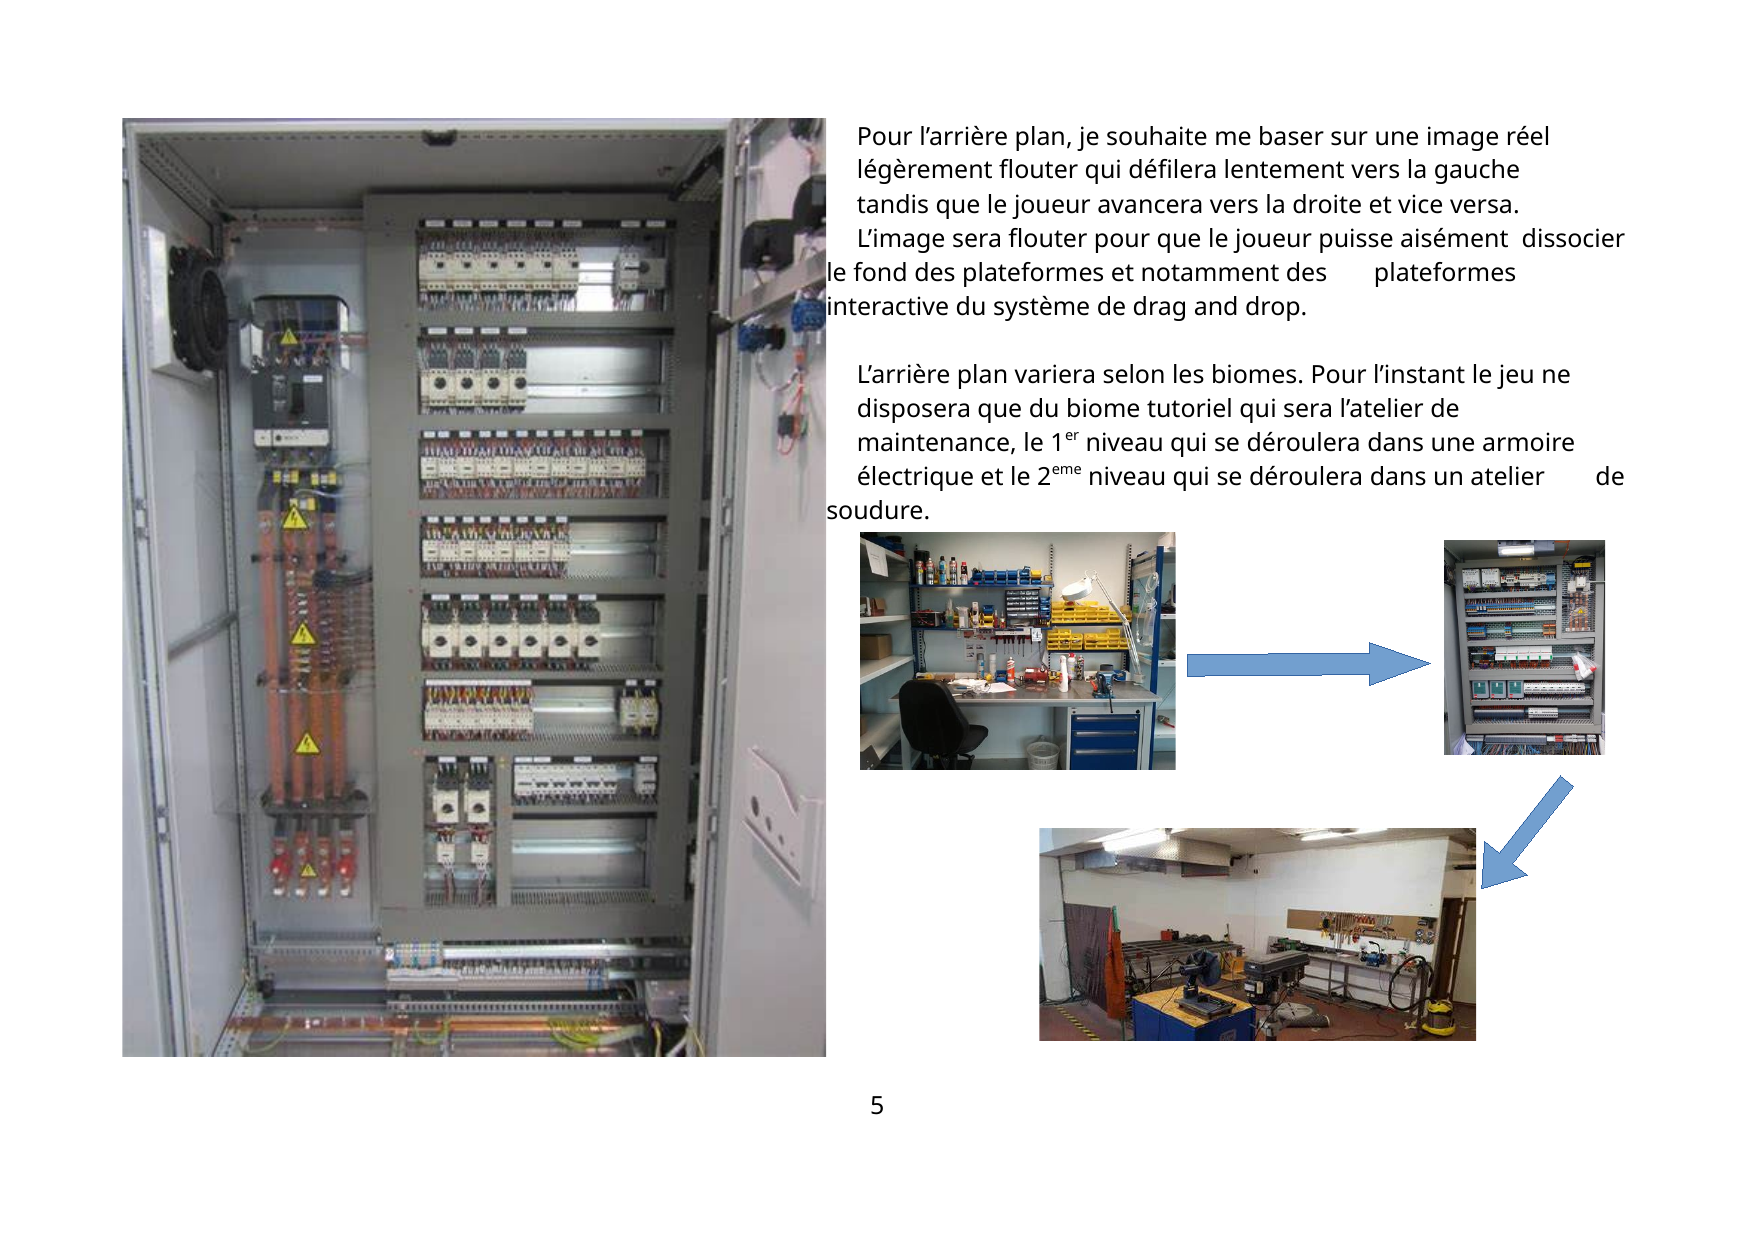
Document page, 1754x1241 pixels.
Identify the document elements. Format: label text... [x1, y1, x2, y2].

text Pour l’arrière plan, je souhaite me baser sur une image réel légèrement flouter qui défilera lentement vers la gauche tandis que le joueur avancera vers la droite et vice versa. L’image sera flouter pour que le joueur puisse aisément dissocier le fond des plateformes et notamment des plateformes interactive du système de drag and drop. [827, 118, 1636, 322]
picture [122, 118, 827, 1057]
text L’arrière plan variera selon les biomes. Pour l’instant le jeu ne disposera que du biome tutoriel qui sera l’atelier de maintenance, le 1er niveau qui se déroulera dans une armoire électrique et le 2eme niveau qui se déroulera dans un atelier de soudure. [827, 357, 1636, 527]
picture [860, 532, 1176, 770]
picture [1444, 540, 1606, 755]
picture [1039, 828, 1477, 1041]
